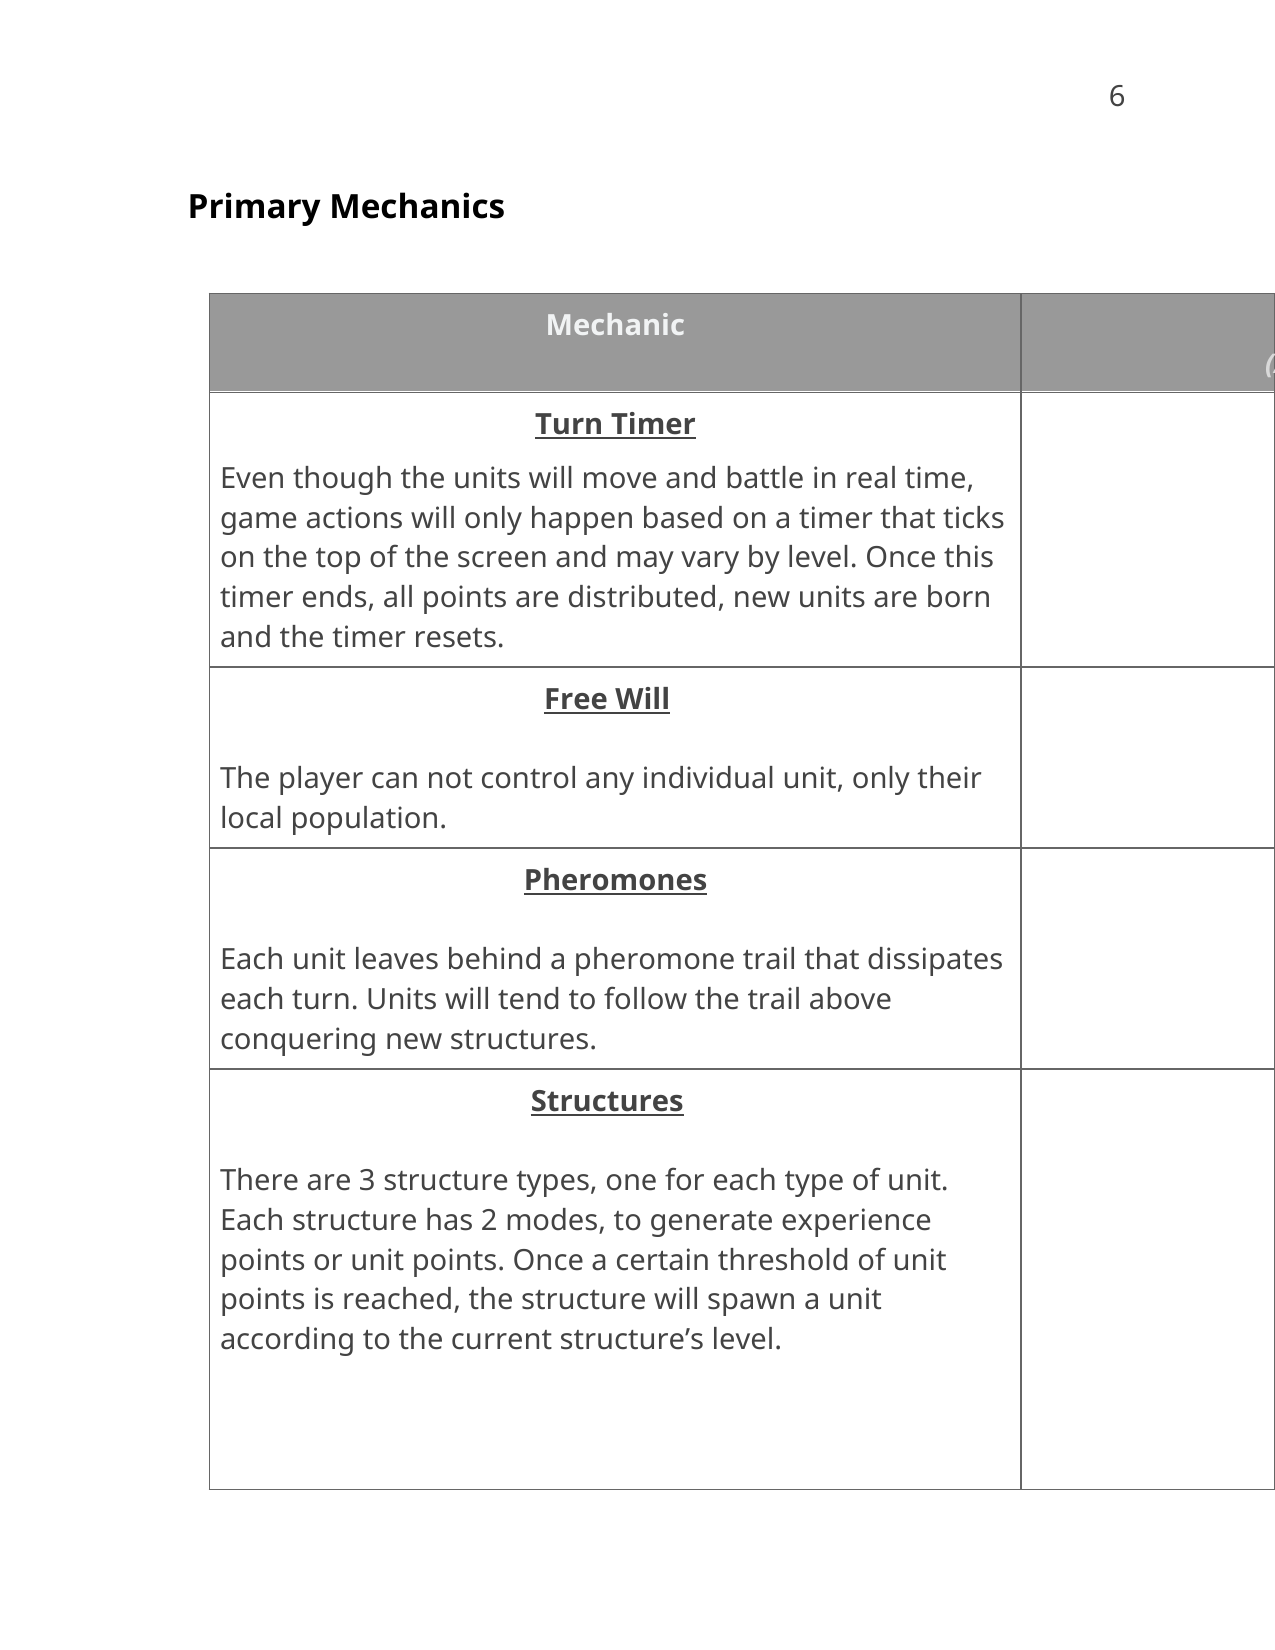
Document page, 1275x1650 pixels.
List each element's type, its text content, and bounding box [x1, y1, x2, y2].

table_cell [1022, 849, 1274, 1068]
table_cell [1022, 668, 1274, 847]
subtitle Primary Mechanics [187, 183, 1125, 229]
table_cell Pheromones Each unit leaves behind a pheromone trail that dissipates each turn. Units will tend to follow the trail above conquering new structures. [210, 849, 1020, 1068]
table_cell Turn Timer Even though the units will move and battle in real time, game actions will only happen based on a timer that ticks on the top of the screen and may vary by level. Once this timer ends, all points are distributed, new units are born and the timer resets. [210, 393, 1020, 666]
table_cell [1022, 1070, 1274, 1489]
table_cell [1022, 393, 1274, 666]
table_cell Structuresa There are 3 structure types, one for each type of unit. Each structure has 2 modes, to generate experience points or unit points. Once a certain threshold of unit points is reached, the structure will spawn a unit according to the current structure’s level. [210, 1070, 1020, 1489]
table_header Animated Mockup (Art not necessarily final) [1022, 294, 1274, 391]
table_header Mechanic [210, 294, 1020, 391]
table_cell Free Willa The player can not control any individual unit, only their local population. [210, 668, 1020, 847]
